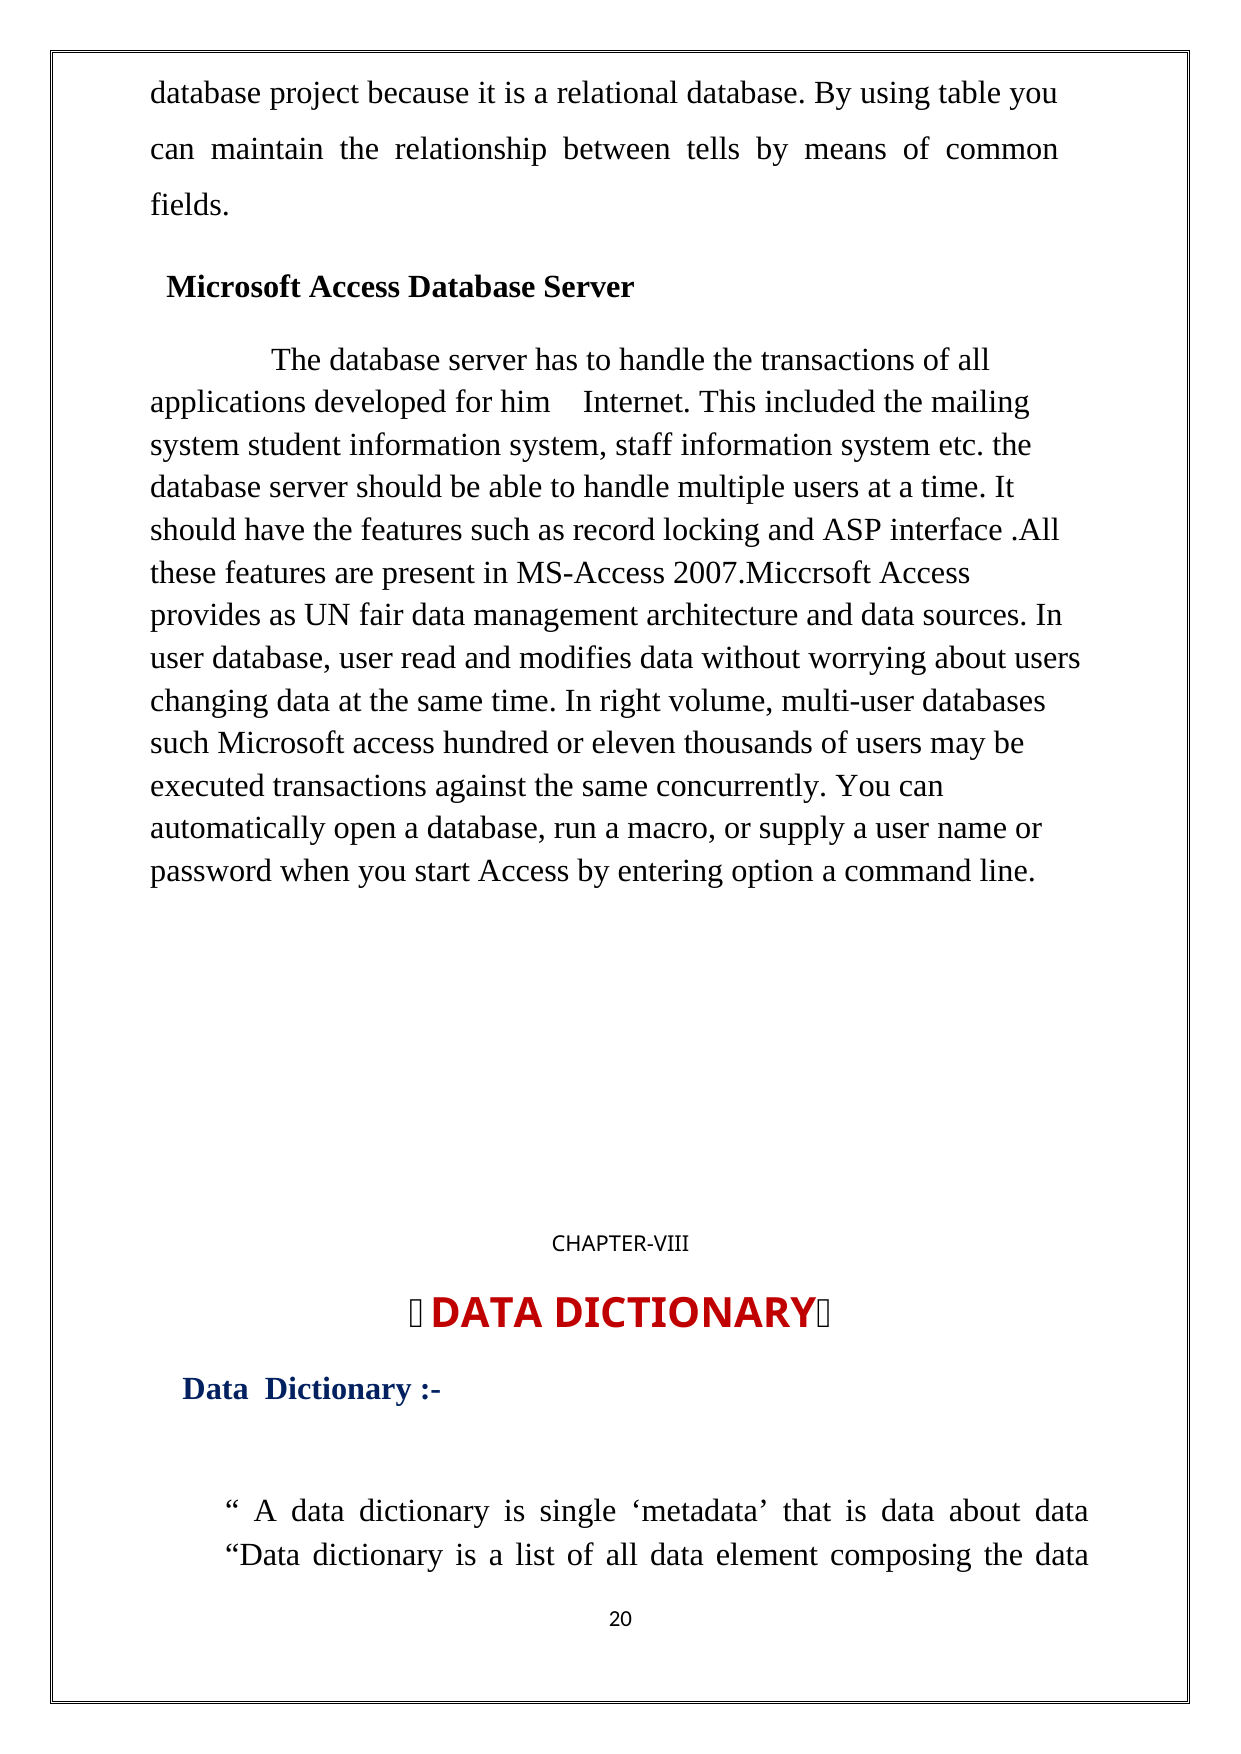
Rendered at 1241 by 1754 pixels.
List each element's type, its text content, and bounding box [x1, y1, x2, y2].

text “ A data dictionary is single ‘metadata’ that is data about data “Data dictionary is a list of all data element composing the data [225, 1491, 1090, 1573]
text Data Dictionary :- [150, 1369, 1090, 1406]
text database project because it is a relational database. By using table you can maintain the relationship between tells by means of common fields. [150, 74, 1060, 222]
text The database server has to handle the transactions of all applications developed for him Internet. This included the mailing system student information system, staff information system etc. the database server should be able to handle multiple users at a time. It should have the features such as record locking and ASP interface .All these features are present in MS-Access 2007.Miccrsoft Access provides as UN fair data management architecture and data sources. In user database, user read and modifies data without worrying about users changing data at the same time. In right volume, multi-user databases such Microsoft access hundred or eleven thousands of users may be executed transactions against the same concurrently. You can automatically open a database, run a macro, or supply a user name or password when you start Access by entering option a command line. [150, 340, 1090, 888]
text  DATA DICTIONARY [150, 1283, 1090, 1340]
text CHAPTER-VIII [150, 1228, 1090, 1258]
text Microsoft Access Database Server [150, 268, 1060, 305]
